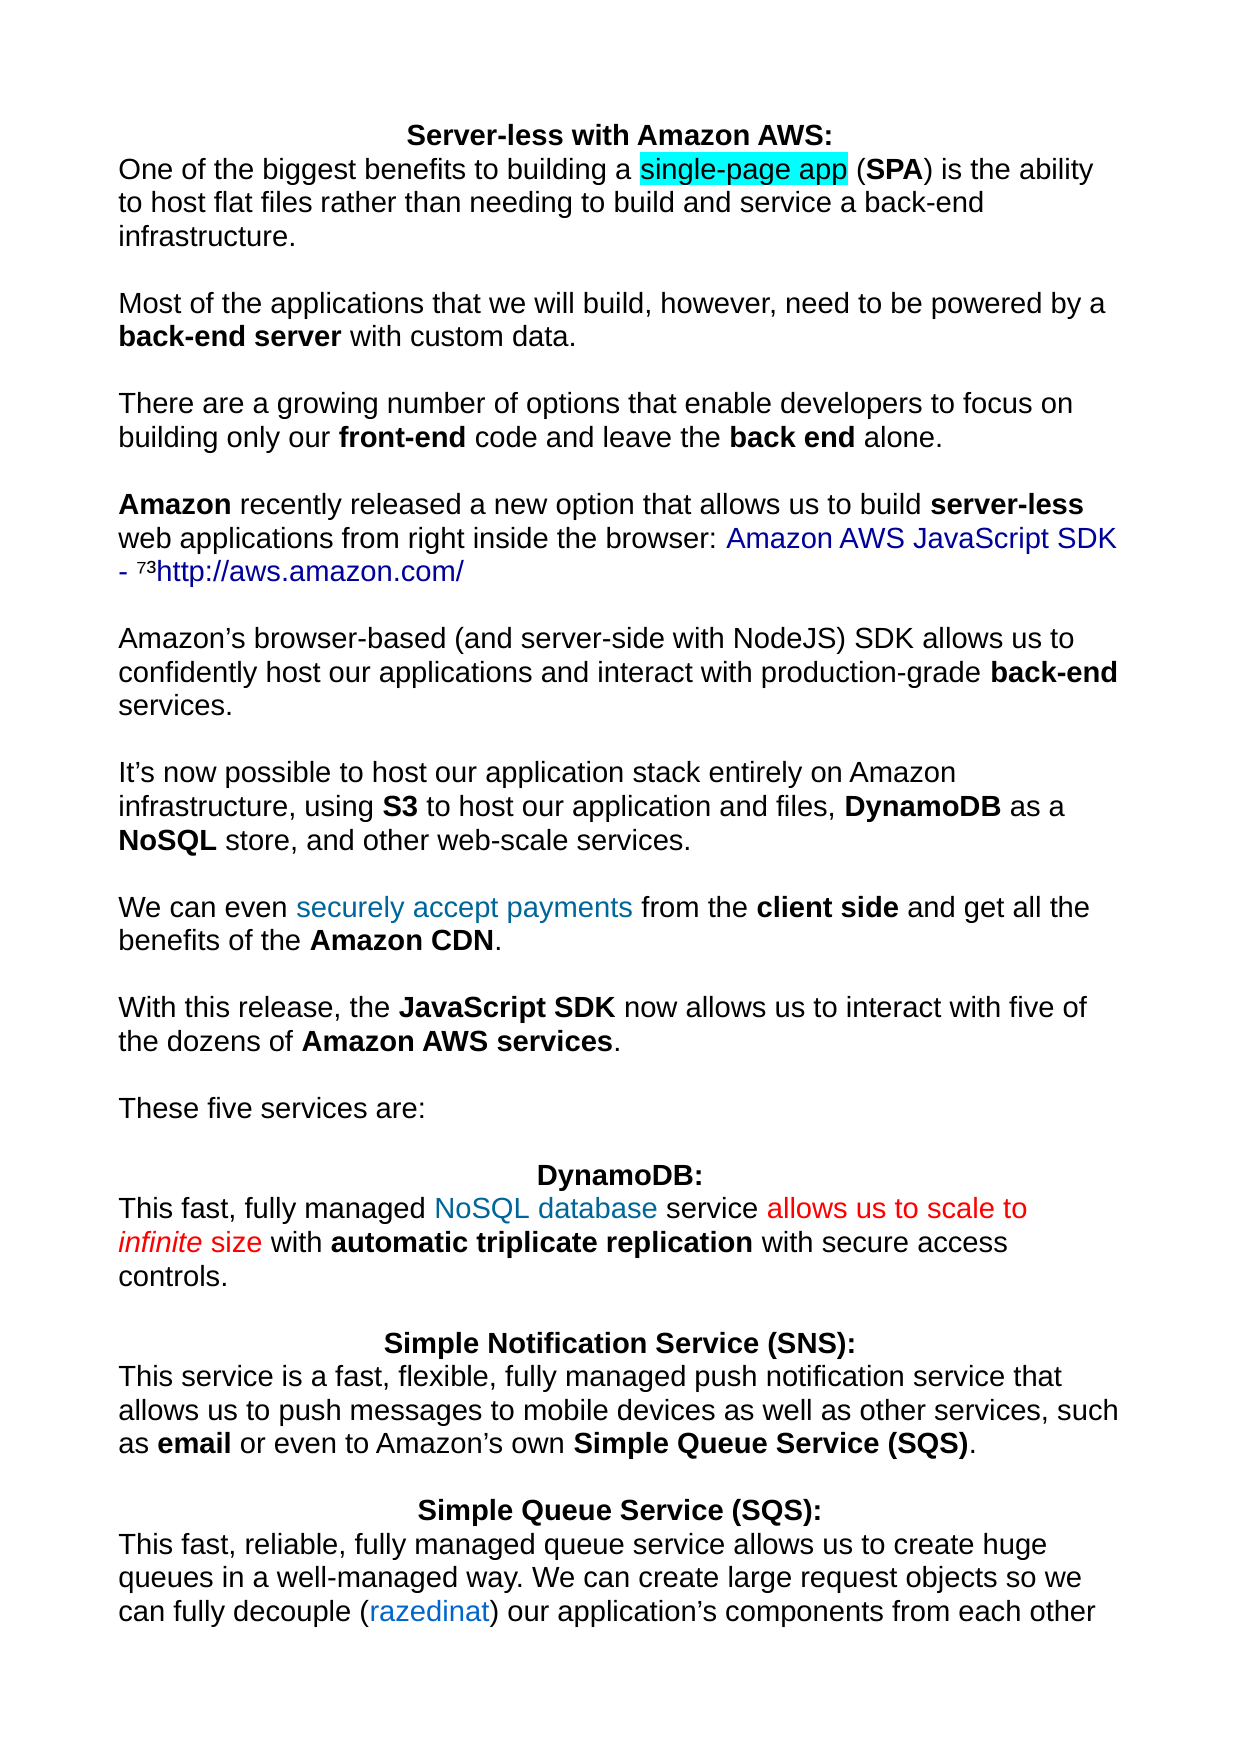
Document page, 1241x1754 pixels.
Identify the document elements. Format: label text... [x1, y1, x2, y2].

text Amazon’s browser-based (and server-side with NodeJS) SDK allows us to confidently host our applications and interact with production-grade back-end services. [118, 621, 1122, 722]
text This fast, reliable, fully managed queue service allows us to create huge queues in a well-managed way. We can create large request objects so we can fully decouple (razedinat) our application’s components from each other [118, 1527, 1122, 1627]
text Amazon recently released a new option that allows us to build server-less web applications from right inside the browser: Amazon AWS JavaScript SDK - ⁷³http://aws.amazon.com/ [118, 487, 1122, 588]
text DynamoDB: [118, 1158, 1122, 1191]
text With this release, the JavaScript SDK now allows us to interact with five of the dozens of Amazon AWS services. [118, 990, 1122, 1057]
text Most of the applications that we will build, however, need to be powered by a back-end server with custom data. [118, 286, 1122, 353]
text This service is a fast, flexible, fully managed push notification service that allows us to push messages to mobile devices as well as other services, such as email or even to Amazon’s own Simple Queue Service (SQS). [118, 1359, 1122, 1460]
text There are a growing number of options that enable developers to focus on building only our front-end code and leave the back end alone. [118, 386, 1122, 453]
text Simple Notification Service (SNS): [118, 1326, 1122, 1359]
text We can even securely accept payments from the client side and get all the benefits of the Amazon CDN. [118, 889, 1122, 957]
text One of the biggest benefits to building a single-page app (SPA) is the ability to host flat files rather than needing to build and service a back-end infrastructure. [118, 152, 1122, 252]
text It’s now possible to host our application stack entirely on Amazon infrastructure, using S3 to host our application and files, DynamoDB as a NoSQL store, and other web-scale services. [118, 755, 1122, 856]
text These five services are: [118, 1091, 1122, 1124]
text Simple Queue Service (SQS): [118, 1493, 1122, 1527]
text This fast, fully managed NoSQL database service allows us to scale to infinite size with automatic triplicate replication with secure access controls. [118, 1191, 1122, 1292]
text Server-less with Amazon AWS: [118, 118, 1122, 152]
